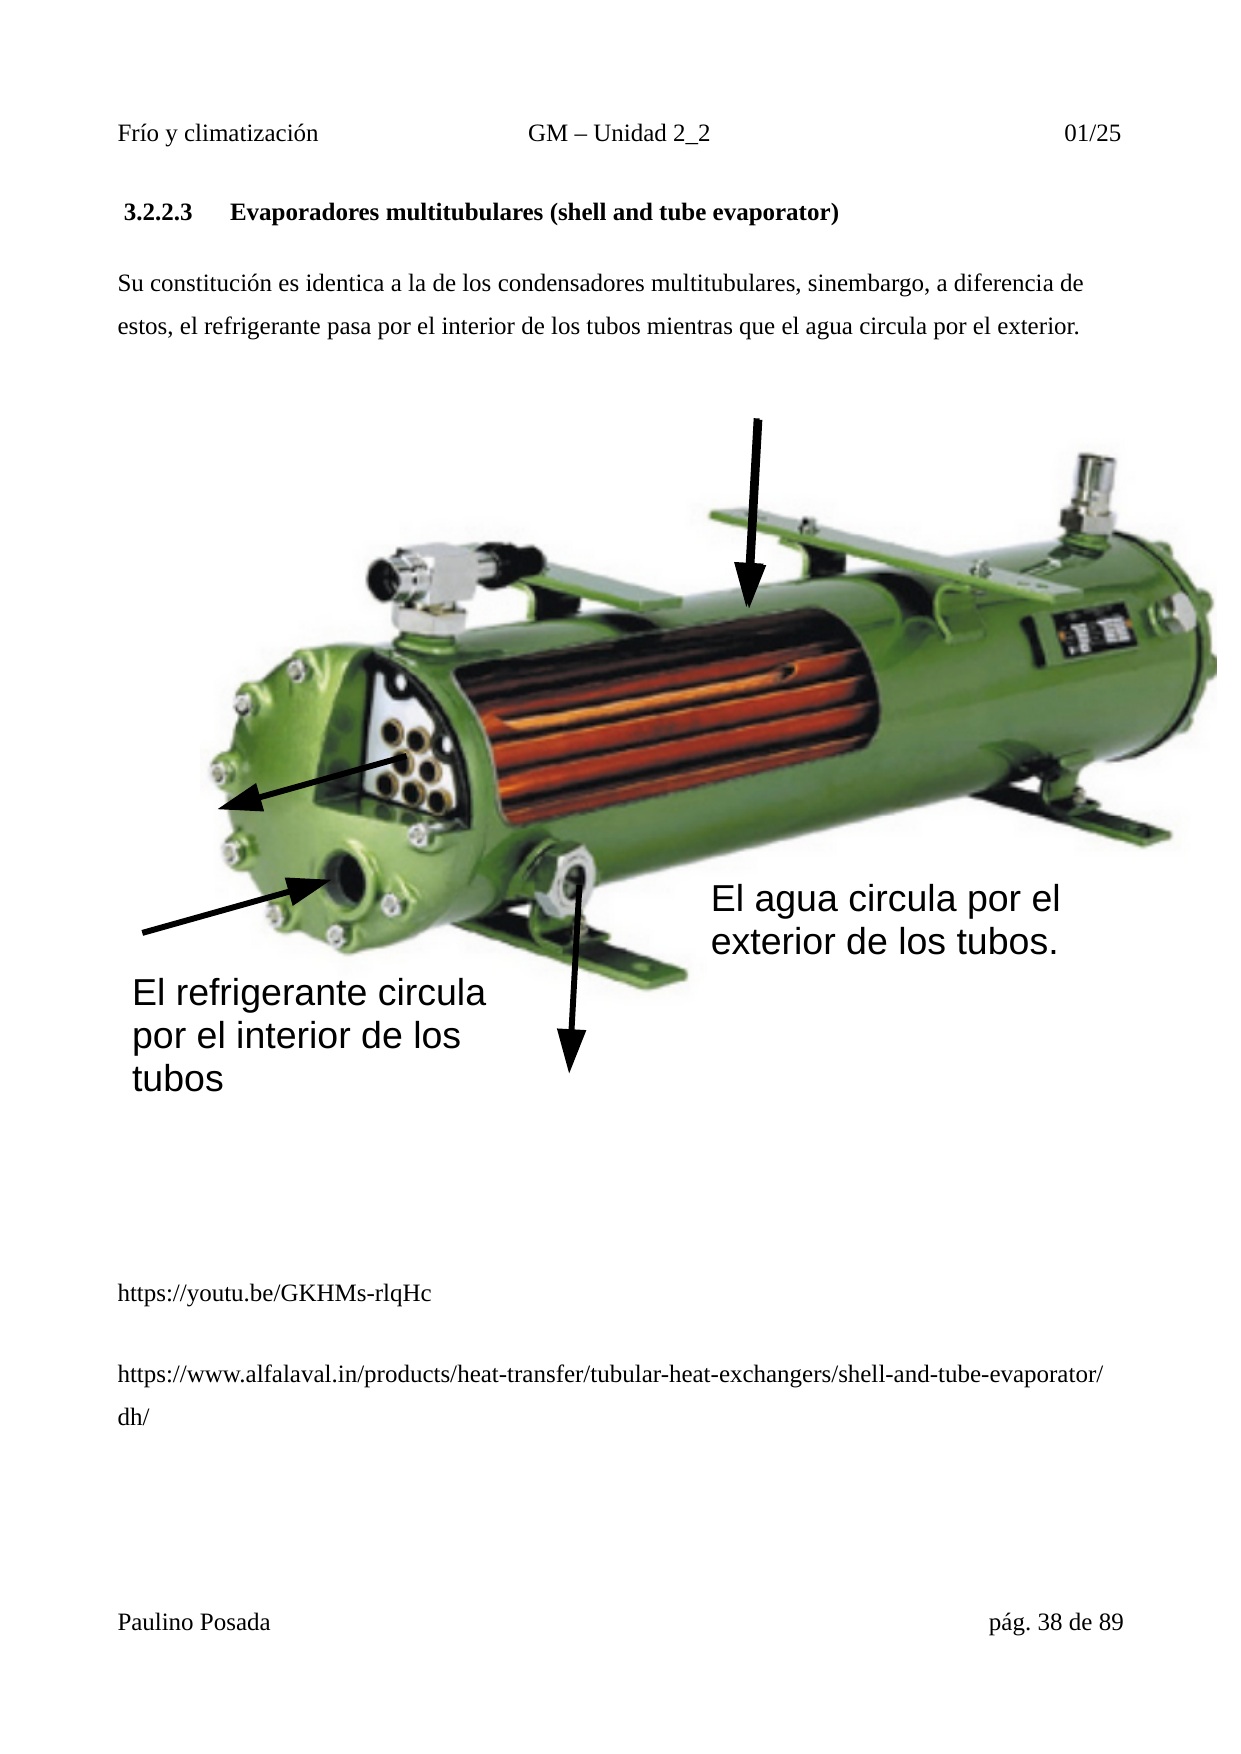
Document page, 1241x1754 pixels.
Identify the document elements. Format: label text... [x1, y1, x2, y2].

picture [200, 422, 1217, 1013]
picture [245, 987, 255, 1003]
subtitle Evaporadores multitubulares (shell and tube evaporator) [117, 197, 1123, 226]
text https://youtu.be/GKHMs-rlqHc [117, 1278, 1123, 1307]
text https://www.alfalaval.in/products/heat-transfer/tubular-heat-exchangers/shell-and-tube-evaporator/dh/ [117, 1359, 1123, 1431]
text Su constitución es identica a la de los condensadores multitubulares, sinembargo, a diferencia de estos, el refrigerante pasa por el interior de los tubos mientras que el agua circula por el exterior. [117, 268, 1123, 339]
